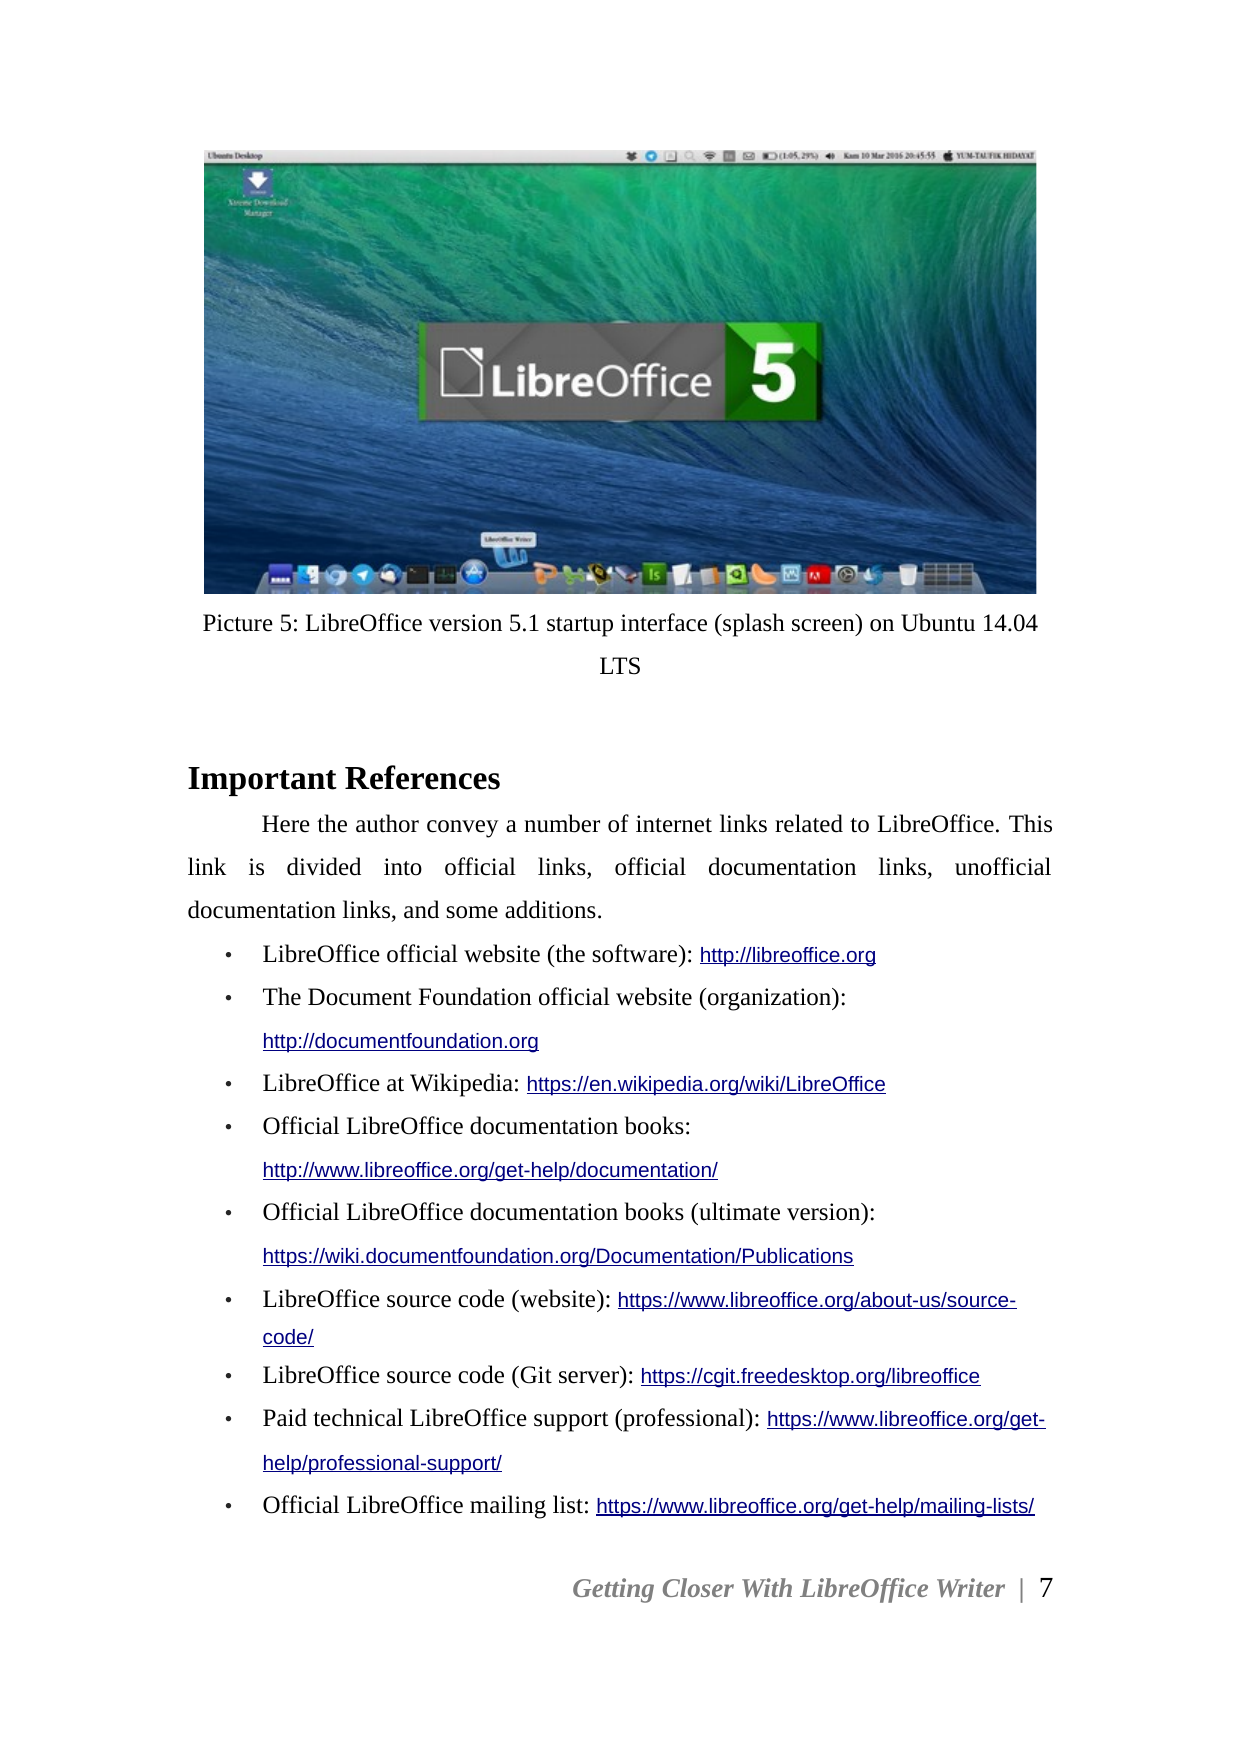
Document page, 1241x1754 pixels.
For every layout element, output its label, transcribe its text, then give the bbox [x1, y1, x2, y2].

list Paid technical LibreOffice support (professional): https://www.libreoffice.org/get-help/professional-support/ [225, 1403, 1053, 1475]
text Here the author convey a number of internet links related to LibreOffice. This link is divided into official links, official documentation links, unofficial documentation links, and some additions. [187, 809, 1053, 924]
picture [204, 150, 1037, 594]
list Official LibreOffice documentation books (ultimate version): https://wiki.documentfoundation.org/Documentation/Publications [225, 1197, 1053, 1269]
list LibreOffice at Wikipedia: https://en.wikipedia.org/wiki/LibreOffice [225, 1068, 1053, 1097]
list LibreOffice source code (website): https://www.libreoffice.org/about-us/source-code/ [225, 1284, 1053, 1348]
list Official LibreOffice mailing list: https://www.libreoffice.org/get-help/mailing-lists/ [225, 1490, 1053, 1518]
list LibreOffice official website (the software): http://libreoffice.org [225, 939, 1053, 967]
text Picture 5: LibreOffice version 5.1 startup interface (splash screen) on Ubuntu 14.04 LTS [187, 150, 1053, 680]
subtitle Important References [187, 758, 1053, 797]
list Official LibreOffice documentation books: http://www.libreoffice.org/get-help/documentation/ [225, 1111, 1053, 1183]
list The Document Foundation official website (organization): http://documentfoundation.org [225, 982, 1053, 1054]
list LibreOffice source code (Git server): https://cgit.freedesktop.org/libreoffice [225, 1360, 1053, 1389]
